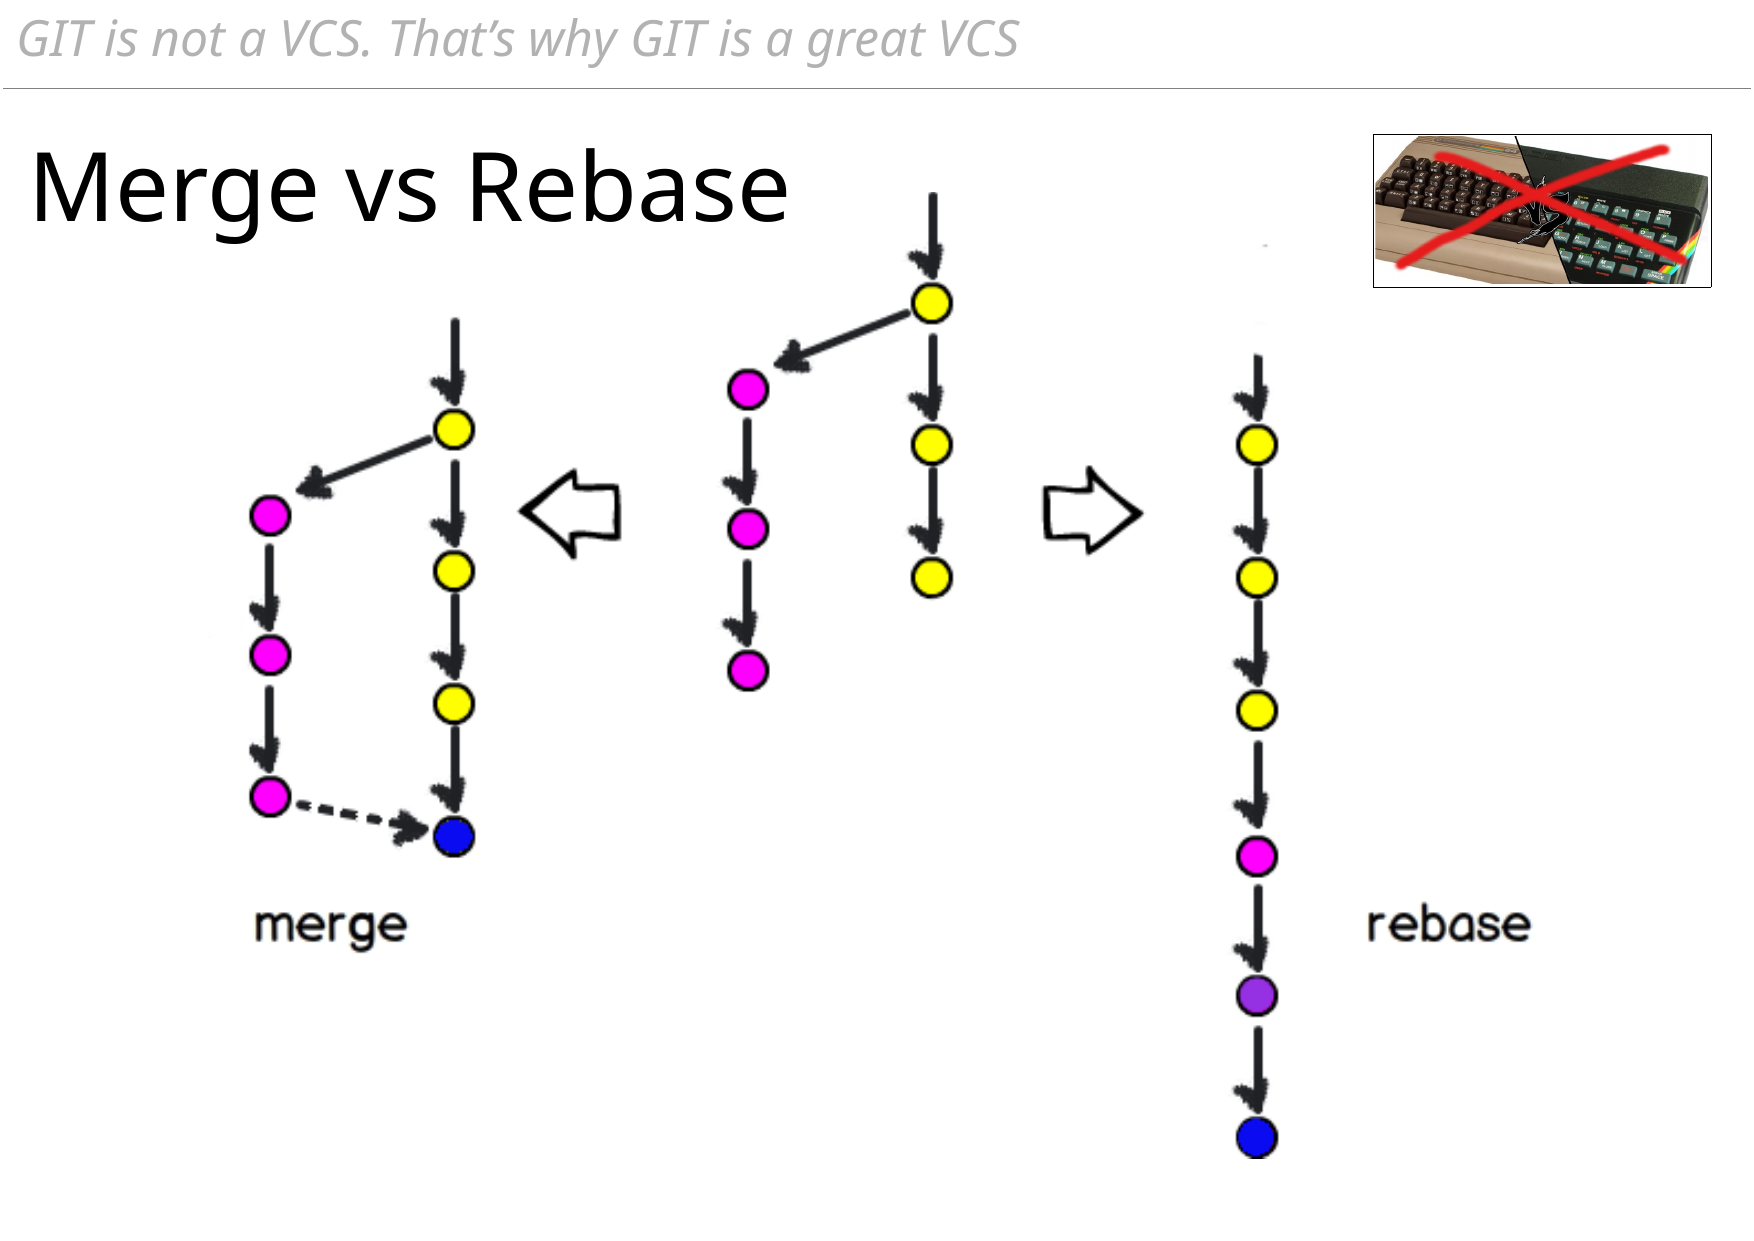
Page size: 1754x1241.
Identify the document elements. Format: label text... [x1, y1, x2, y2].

picture [1375, 136, 1708, 284]
picture [208, 192, 1542, 1159]
picture [595, 192, 623, 215]
picture [650, 196, 675, 215]
picture [221, 192, 250, 215]
picture [362, 192, 376, 213]
text Merge vs Rebase [3, 118, 1751, 287]
